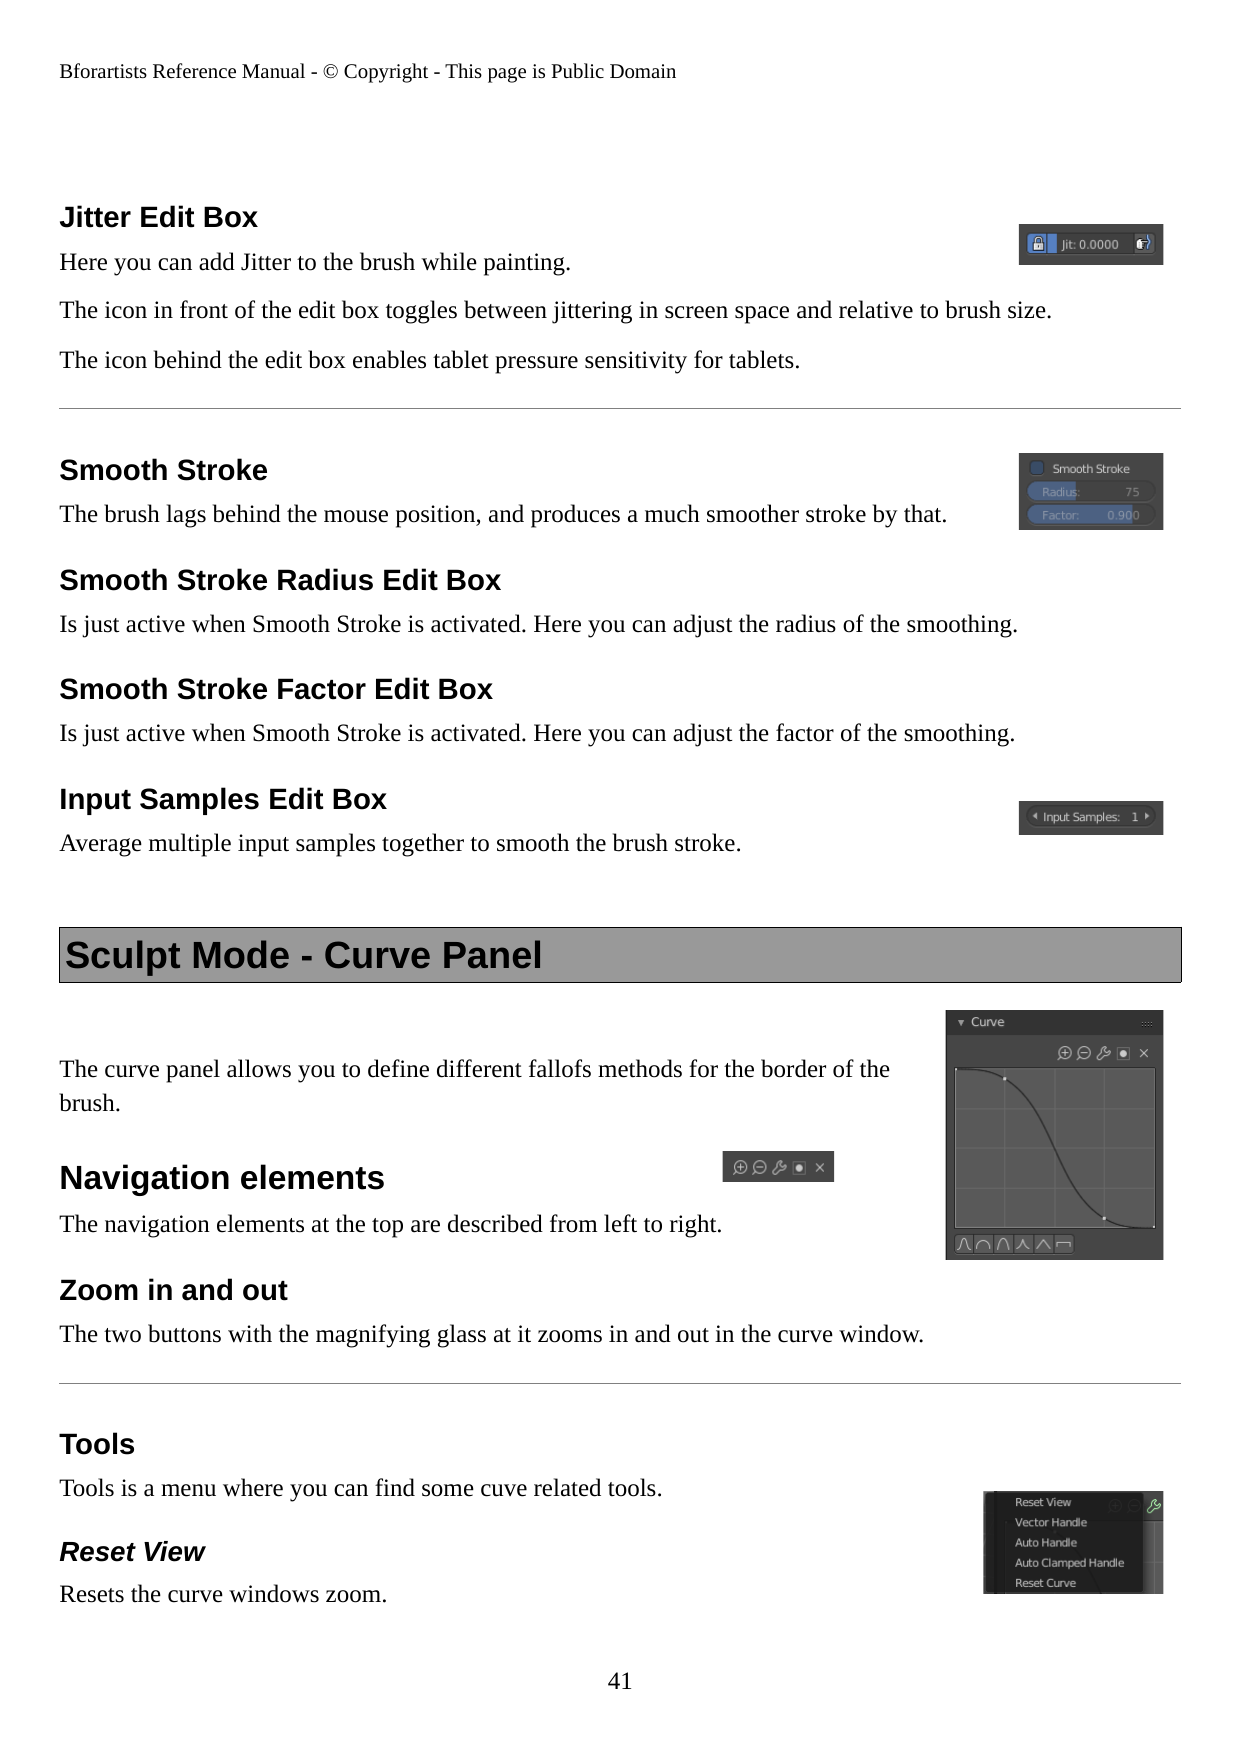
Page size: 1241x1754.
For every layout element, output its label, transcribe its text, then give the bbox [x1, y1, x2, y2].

picture [1018, 224, 1164, 265]
picture [722, 1151, 835, 1182]
text The icon in front of the edit box toggles between jittering in screen space and relative to brush size. [59, 296, 1181, 324]
subtitle Jitter Edit Box [59, 200, 1181, 234]
table_header Sculpt Mode - Curve Panel [60, 928, 1181, 982]
subtitle Navigation elements [59, 1158, 945, 1197]
text Average multiple input samples together to smooth the brush stroke. [59, 828, 1181, 857]
subtitle Smooth Stroke [59, 452, 1181, 486]
text Is just active when Smooth Stroke is activated. Here you can adjust the factor of the smoothing. [59, 718, 1181, 747]
subtitle Zoom in and out [59, 1273, 1181, 1307]
text The navigation elements at the top are described from left to right. [59, 1209, 945, 1238]
subtitle [1164, 1158, 1181, 1197]
picture [1018, 801, 1164, 835]
picture [945, 1010, 1164, 1260]
subtitle [1164, 1535, 1181, 1567]
text Is just active when Smooth Stroke is activated. Here you can adjust the radius of the smoothing. [59, 609, 1181, 637]
subtitle Smooth Stroke Factor Edit Box [59, 672, 1181, 706]
text The two buttons with the magnifying glass at it zooms in and out in the curve window. [59, 1319, 1181, 1348]
picture [983, 1491, 1164, 1594]
text The icon behind the edit box enables tablet pressure sensitivity for tablets. [59, 345, 1181, 373]
text Here you can add Jitter to the brush while painting. [59, 247, 1181, 275]
picture [1018, 453, 1164, 530]
subtitle Input Samples Edit Box [59, 782, 1181, 816]
text The curve panel allows you to define different fallofs methods for the border of the brush. [59, 1054, 945, 1117]
subtitle Reset View [59, 1535, 983, 1567]
subtitle Tools [59, 1427, 1181, 1461]
text Resets the curve windows zoom. [59, 1579, 1181, 1608]
text The brush lags behind the mouse position, and produces a much smoother stroke by that. [59, 499, 1018, 527]
text Tools is a menu where you can find some cuve related tools. [59, 1473, 1181, 1502]
subtitle Smooth Stroke Radius Edit Box [59, 562, 1181, 596]
